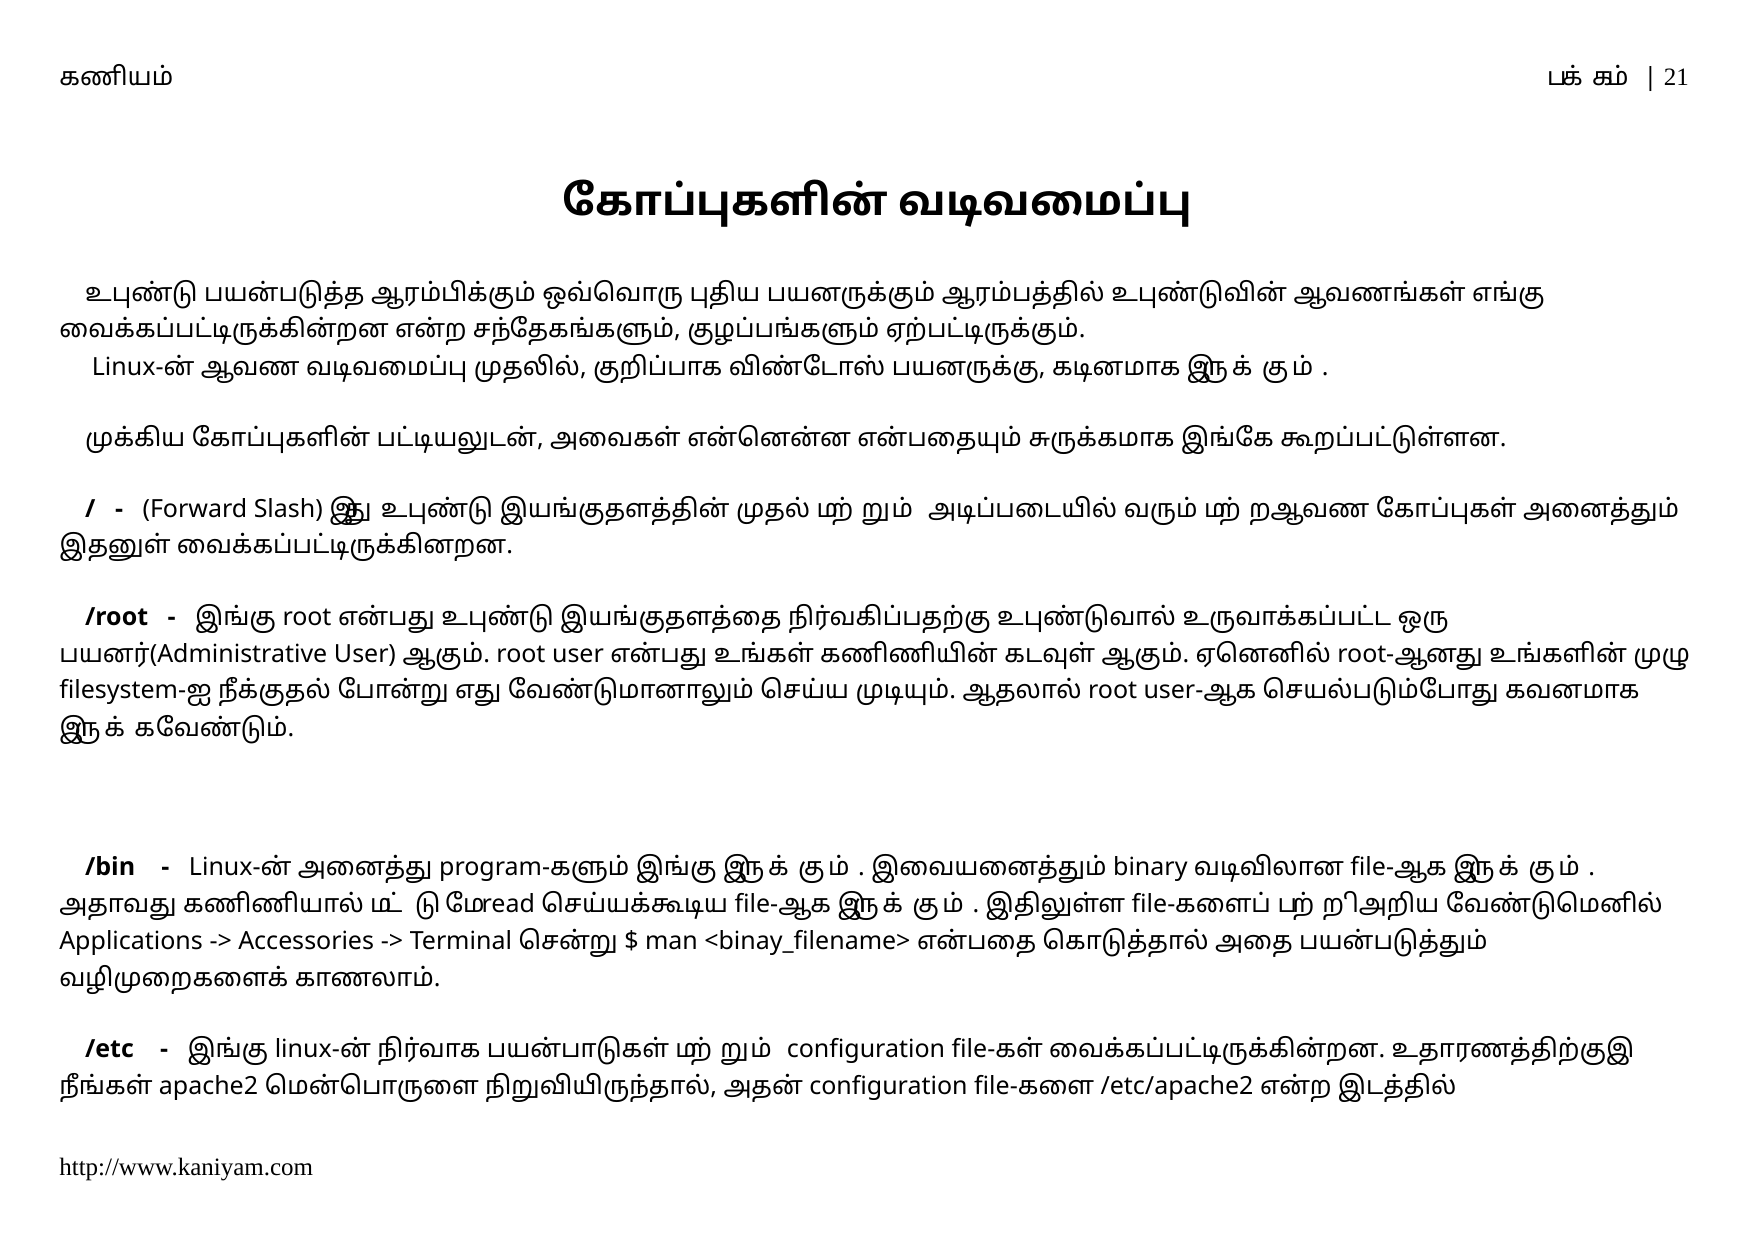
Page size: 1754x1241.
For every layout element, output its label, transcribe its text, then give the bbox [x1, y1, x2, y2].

text Linux-ன் ஆவண வடிவமைப்பு முதலில், குறிப்பாக விண்டோஸ் பயனருக்கு, கடினமாக இருக்கும். [59, 348, 1695, 385]
text முக்கிய கோப்புகளின் பட்டியலுடன், அவைகள் என்னென்ன என்பதையும் சுருக்கமாக இங்கே கூறப்பட்டுள்ளன. [59, 419, 1695, 456]
text /etc - இங்கு linux-ன் நிர்வாக பயன்பாடுகள் மற்றும் configuration file-கள் வைக்கப்பட்டிருக்கின்றன. உதாரணத்திற்குஇ நீங்கள் apache2 மென்பொருளை நிறுவியிருந்தால், அதன் configuration file-களை /etc/apache2 என்ற இடத்தில் [59, 1030, 1695, 1104]
text /bin - Linux-ன் அனைத்து program-களும் இங்கு இருக்கும். இவையனைத்தும் binary வடிவிலான file-ஆக இருக்கும். அதாவது கணிணியால் மட்டுமே read செய்யக்கூடிய file-ஆக இருக்கும். இதிலுள்ள file-களைப் பற்றி அறிய வேண்டுமெனில் Applications -> Accessories -> Terminal சென்று $ man <binay_filename> என்பதை கொடுத்தால் அதை பயன்படுத்தும் வழிமுறைகளைக் காணலாம். [59, 848, 1695, 996]
text உபுண்டு பயன்படுத்த ஆரம்பிக்கும் ஒவ்வொரு புதிய பயனருக்கும் ஆரம்பத்தில் உபுண்டுவின் ஆவணங்கள் எங்கு வைக்கப்பட்டிருக்கின்றன என்ற சந்தேகங்களும், குழப்பங்களும் ஏற்பட்டிருக்கும். [59, 278, 1695, 348]
text / - (Forward Slash) இது உபுண்டு இயங்குதளத்தின் முதல் மற்றும் அடிப்படையில் வரும் மற்ற ஆவண கோப்புகள் அனைத்தும் இதனுள் வைக்கப்பட்டிருக்கினறன. [59, 490, 1695, 564]
subtitle கோப்புகளின் வடிவமைப்பு [59, 178, 1695, 232]
text /root - இங்கு root என்பது உபுண்டு இயங்குதளத்தை நிர்வகிப்பதற்கு உபுண்டுவால் உருவாக்கப்பட்ட ஒரு பயனர்(Administrative User) ஆகும். root user என்பது உங்கள் கணிணியின் கடவுள் ஆகும். ஏனெனில் root-ஆனது உங்களின் முழு filesystem-ஐ நீக்குதல் போன்று எது வேண்டுமானாலும் செய்ய முடியும். ஆதலால் root user-ஆக செயல்படும்போது கவனமாக இருக்க வேண்டும். [59, 598, 1695, 746]
